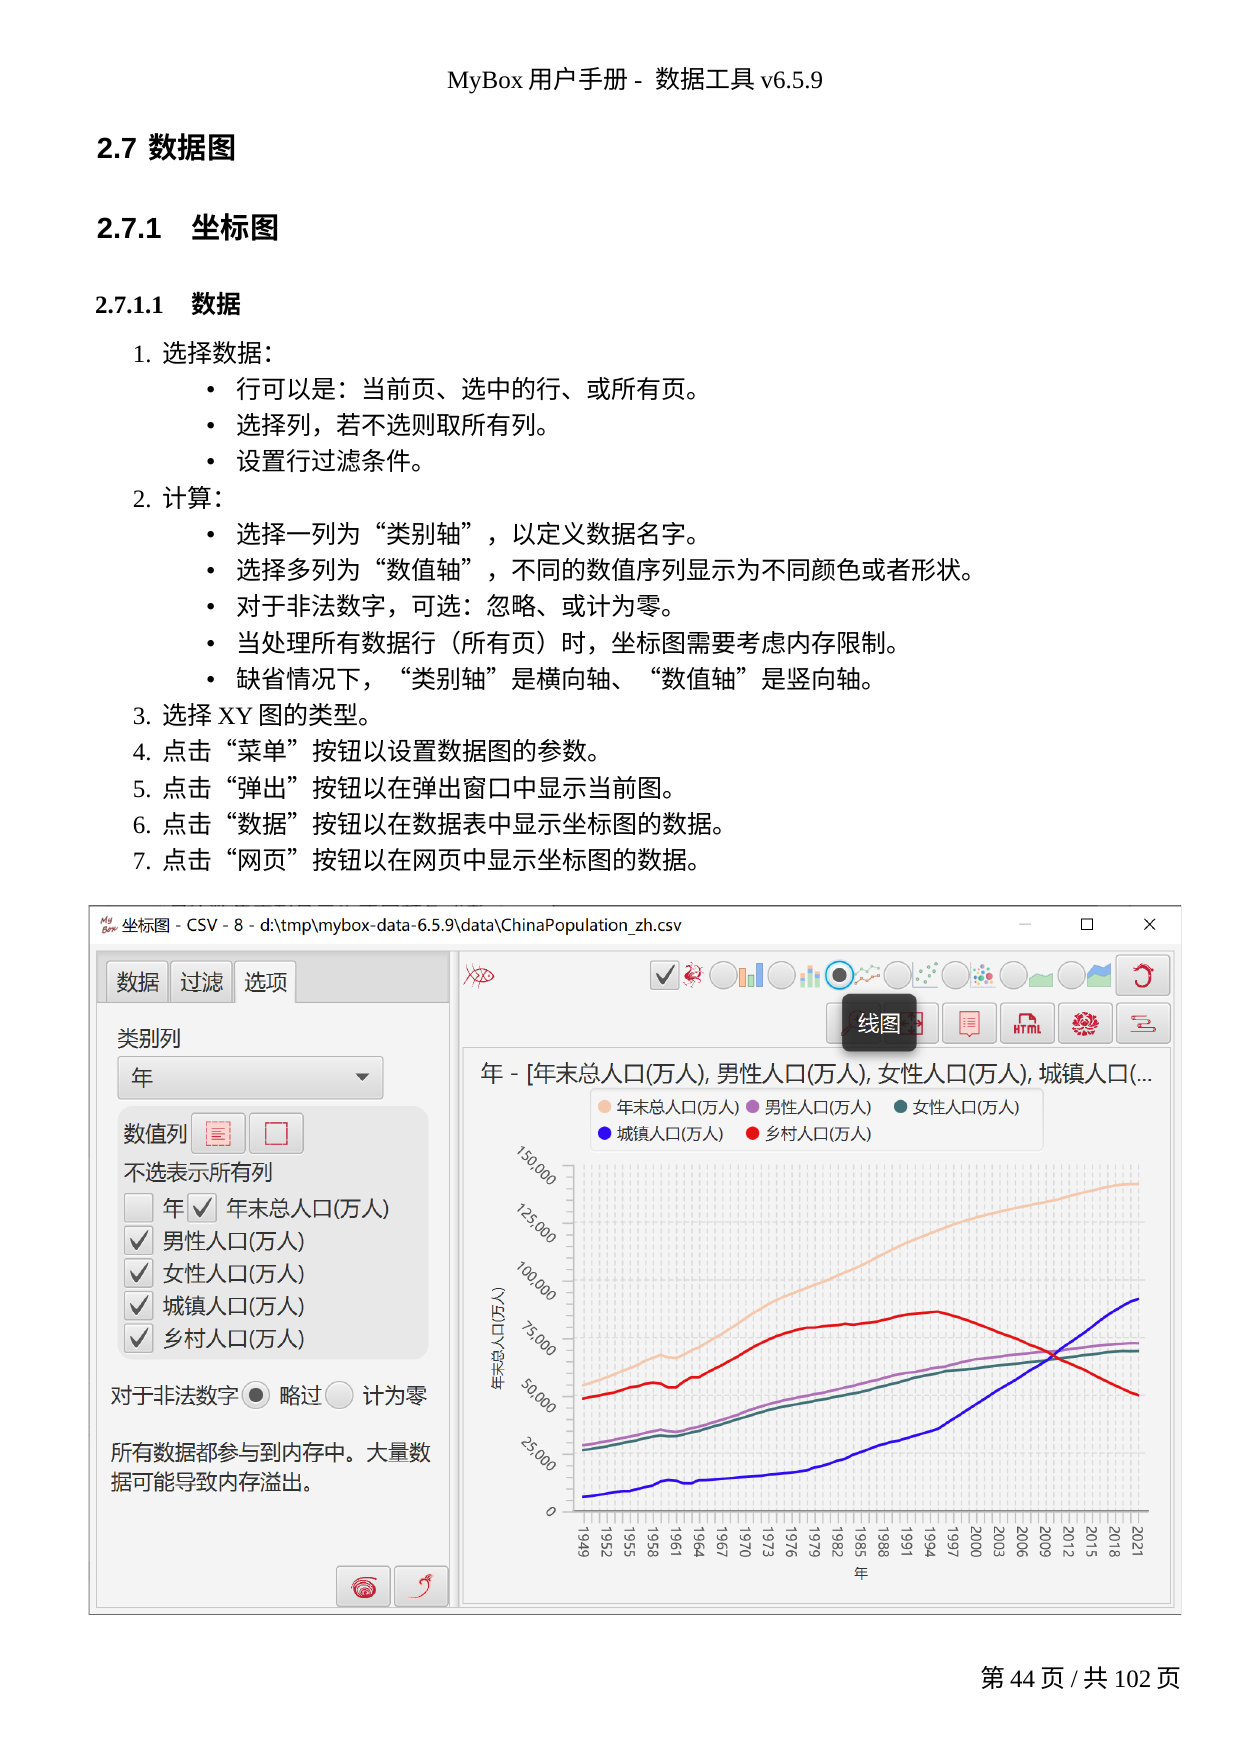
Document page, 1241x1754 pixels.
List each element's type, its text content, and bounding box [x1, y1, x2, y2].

list 对于非法数字，可选：忽略、或计为零。 [206, 587, 1181, 623]
list 选择数据： [133, 333, 1181, 369]
list 缺省情况下，“类别轴”是横向轴、“数值轴”是竖向轴。 [206, 659, 1181, 696]
list 行可以是：当前页、选中的行、或所有页。 [206, 369, 1181, 406]
list 选择XY图的类型。 [133, 696, 1181, 732]
picture [88, 905, 1182, 1615]
list 当处理所有数据行（所有页）时，坐标图需要考虑内存限制。 [206, 623, 1181, 659]
list 点击“弹出”按钮以在弹出窗口中显示当前图。 [133, 768, 1181, 804]
list 选择列，若不选则取所有列。 [206, 406, 1181, 442]
list 计算： [133, 478, 1181, 514]
list 点击“数据”按钮以在数据表中显示坐标图的数据。 [133, 804, 1181, 841]
list 点击“菜单”按钮以设置数据图的参数。 [133, 732, 1181, 768]
subtitle 坐标图 [88, 204, 1181, 247]
list 选择多列为“数值轴”，不同的数值序列显示为不同颜色或者形状。 [206, 551, 1181, 587]
list 设置行过滤条件。 [206, 442, 1181, 478]
subtitle 数据图 [88, 125, 1181, 167]
list 选择一列为“类别轴”，以定义数据名字。 [206, 514, 1181, 551]
list 点击“网页”按钮以在网页中显示坐标图的数据。 [133, 841, 1181, 877]
subtitle 数据 [88, 284, 1181, 321]
